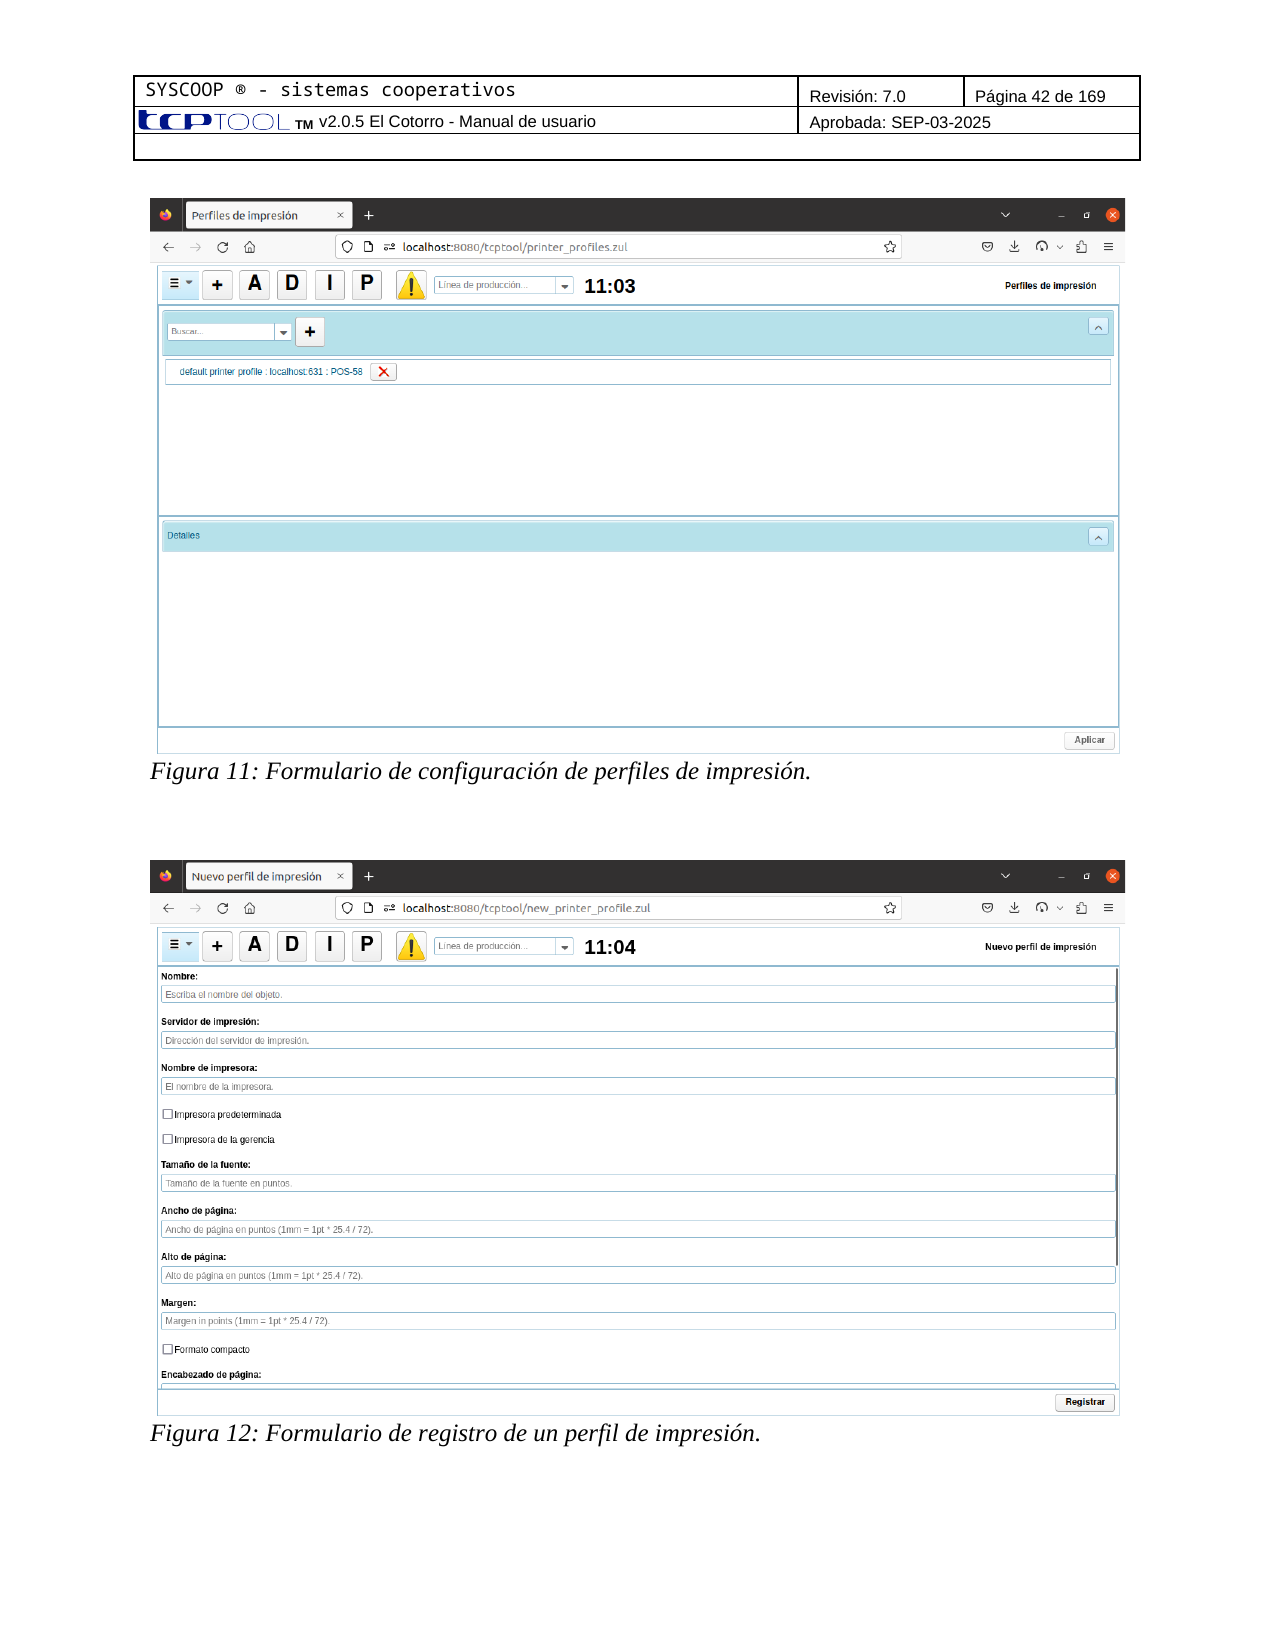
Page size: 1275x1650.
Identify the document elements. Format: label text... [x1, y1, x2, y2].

picture [138, 110, 290, 130]
picture [150, 198, 1125, 757]
text Figura 11: Formulario de configuración de perfiles de impresión. [150, 757, 1125, 785]
picture [150, 860, 1125, 1419]
text Figura 12: Formulario de registro de un perfil de impresión. [150, 1419, 1125, 1447]
